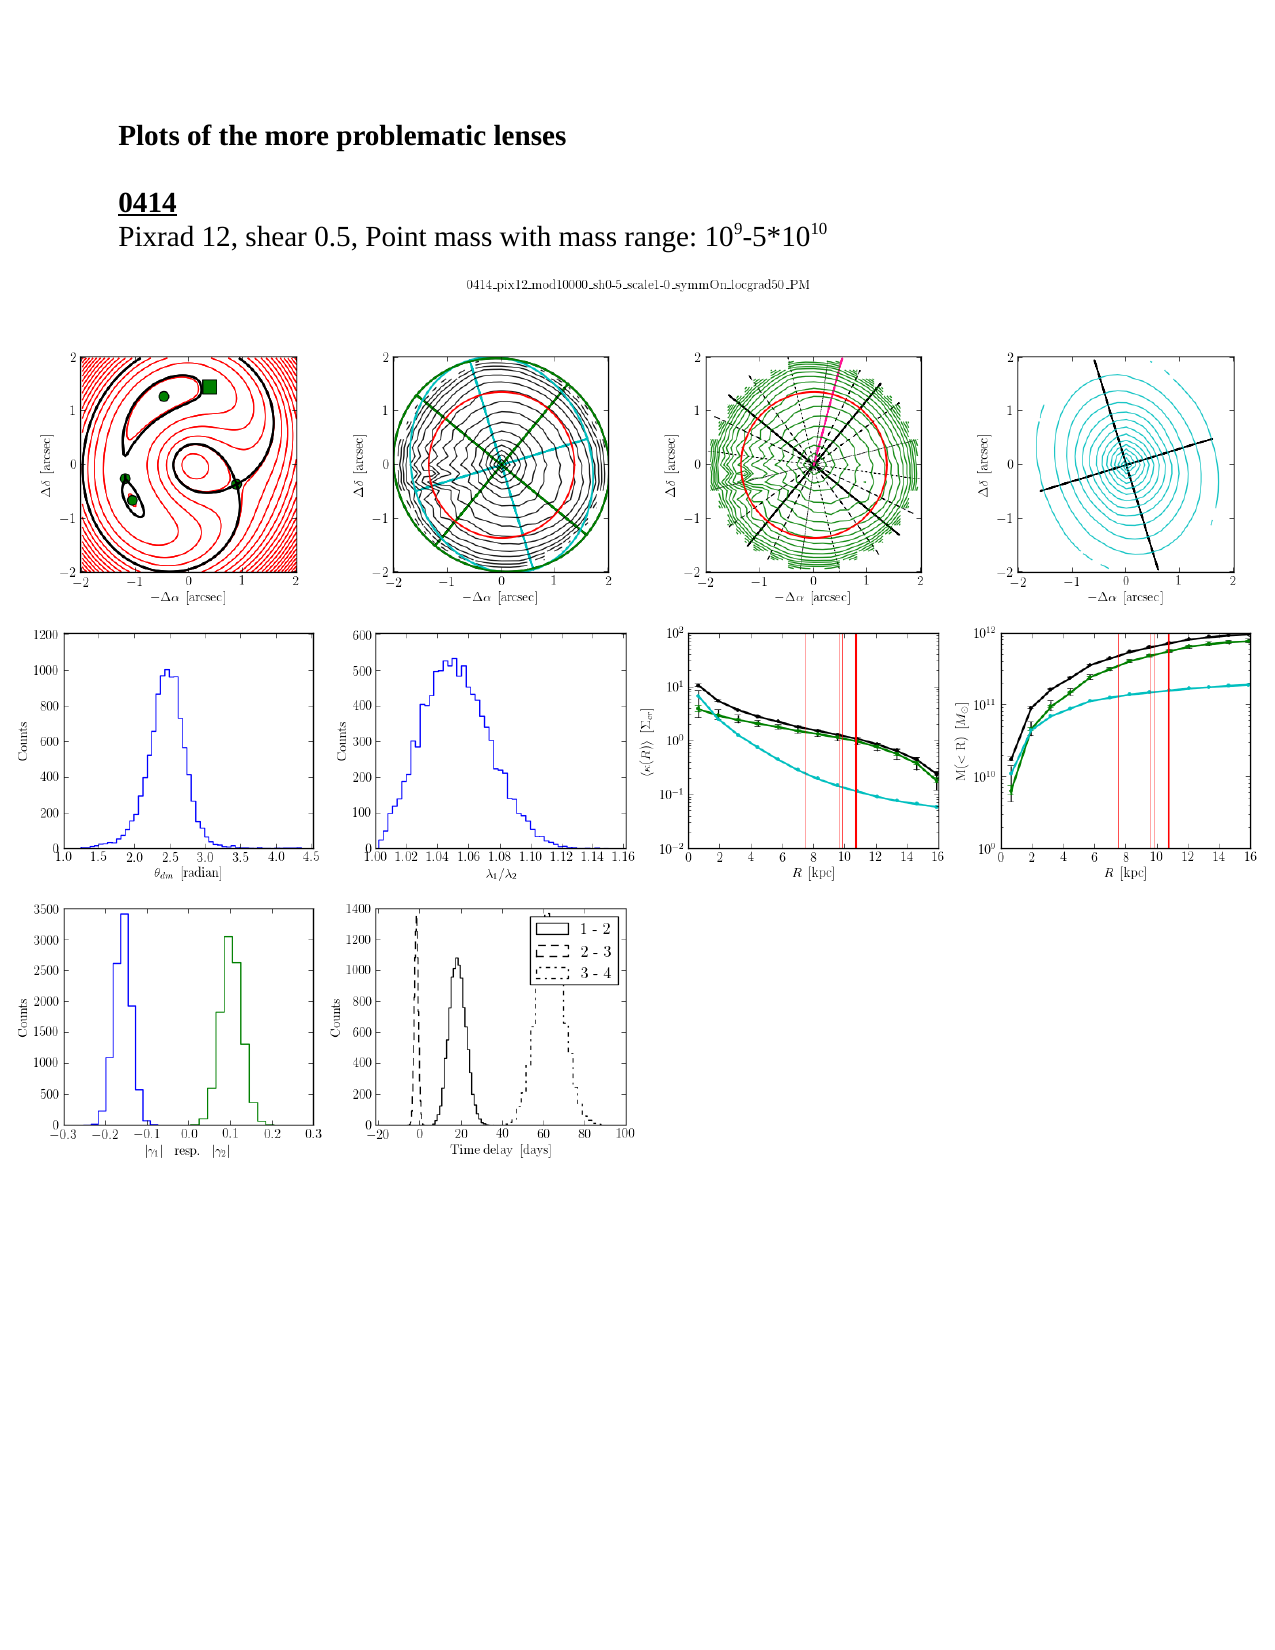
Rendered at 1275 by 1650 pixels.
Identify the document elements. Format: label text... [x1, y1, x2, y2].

picture [0, 261, 1275, 1221]
text Plots of the more problematic lenses [118, 118, 1157, 152]
text Pixrad 12, shear 0.5, Point mass with mass range: 109-5*1010 [118, 219, 1157, 252]
text 0414 [118, 185, 1157, 219]
